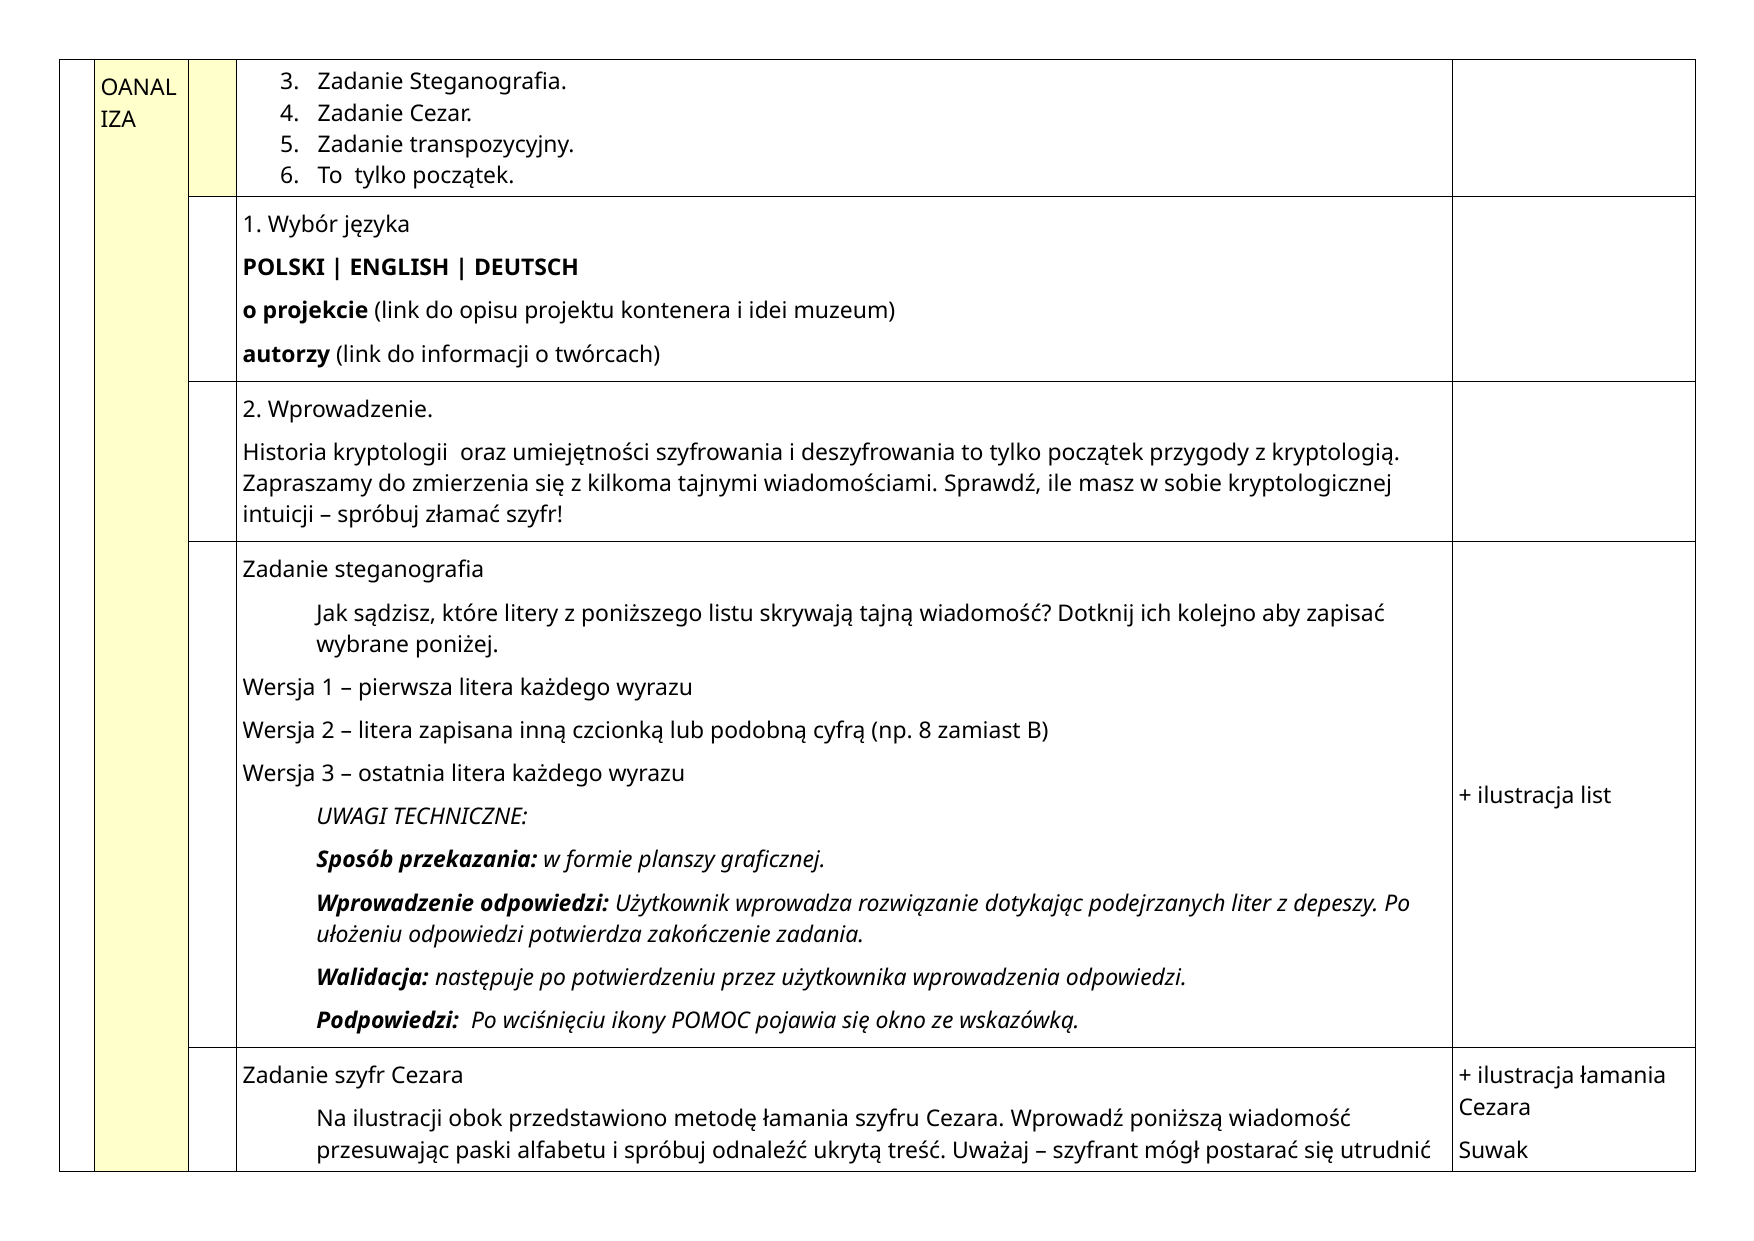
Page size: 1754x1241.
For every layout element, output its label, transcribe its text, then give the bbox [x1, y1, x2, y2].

table_cell [189, 542, 236, 1047]
table_cell OANALIZA [95, 60, 188, 1171]
table_cell + ilustracja łamania Cezara Suwak [1453, 1048, 1695, 1171]
table_cell + ilustracja list [1453, 542, 1695, 1047]
table_cell Ściana prawa wewnątrz [60, 60, 94, 1171]
table_cell 1. Wybór języka POLSKI | ENGLISH | DEUTSCH o projekcie (link do opisu projektu kontenera i idei muzeum) autorzy (link do informacji o twórcach) [237, 197, 1452, 381]
table_cell Zadanie steganografia Jak sądzisz, które litery z poniższego listu skrywają tajną wiadomość? Dotknij ich kolejno aby zapisać wybrane poniżej. Wersja 1 – pierwsza litera każdego wyrazu Wersja 2 – litera zapisana inną czcionką lub podobną cyfrą (np. 8 zamiast B) Wersja 3 – ostatnia litera każdego wyrazu UWAGI TECHNICZNE: Sposób przekazania: w formie planszy graficznej. Wprowadzenie odpowiedzi: Użytkownik wprowadza rozwiązanie dotykając podejrzanych liter z depeszy. Po ułożeniu odpowiedzi potwierdza zakończenie zadania. Walidacja: następuje po potwierdzeniu przez użytkownika wprowadzenia odpowiedzi. Podpowiedzi: Po wciśnięciu ikony POMOC pojawia się okno ze wskazówką. [237, 542, 1452, 1047]
table_cell 2. Wprowadzenie. Historia kryptologii oraz umiejętności szyfrowania i deszyfrowania to tylko początek przygody z kryptologią. Zapraszamy do zmierzenia się z kilkoma tajnymi wiadomościami. Sprawdź, ile masz w sobie kryptologicznej intuicji – spróbuj złamać szyfr! [237, 382, 1452, 541]
table_cell Zadanie szyfr Cezara Na ilustracji obok przedstawiono metodę łamania szyfru Cezara. Wprowadź poniższą wiadomość przesuwając paski alfabetu i spróbuj odnaleźć ukrytą treść. Uważaj – szyfrant mógł postarać się utrudnić [237, 1048, 1452, 1171]
table_cell [189, 60, 236, 196]
table_cell [1453, 382, 1695, 541]
table_cell [189, 197, 236, 381]
table_cell [1453, 197, 1695, 381]
table_cell [189, 1048, 236, 1171]
table_cell [1453, 60, 1695, 196]
table_cell KOLEJNOŚĆ SLAJDÓW: Strona tytułowa - wybór języka Wprowadzenie Zadanie Steganografia. Zadanie Cezar. Zadanie transpozycyjny. To tylko początek. [237, 60, 1452, 196]
table_cell [189, 382, 236, 541]
